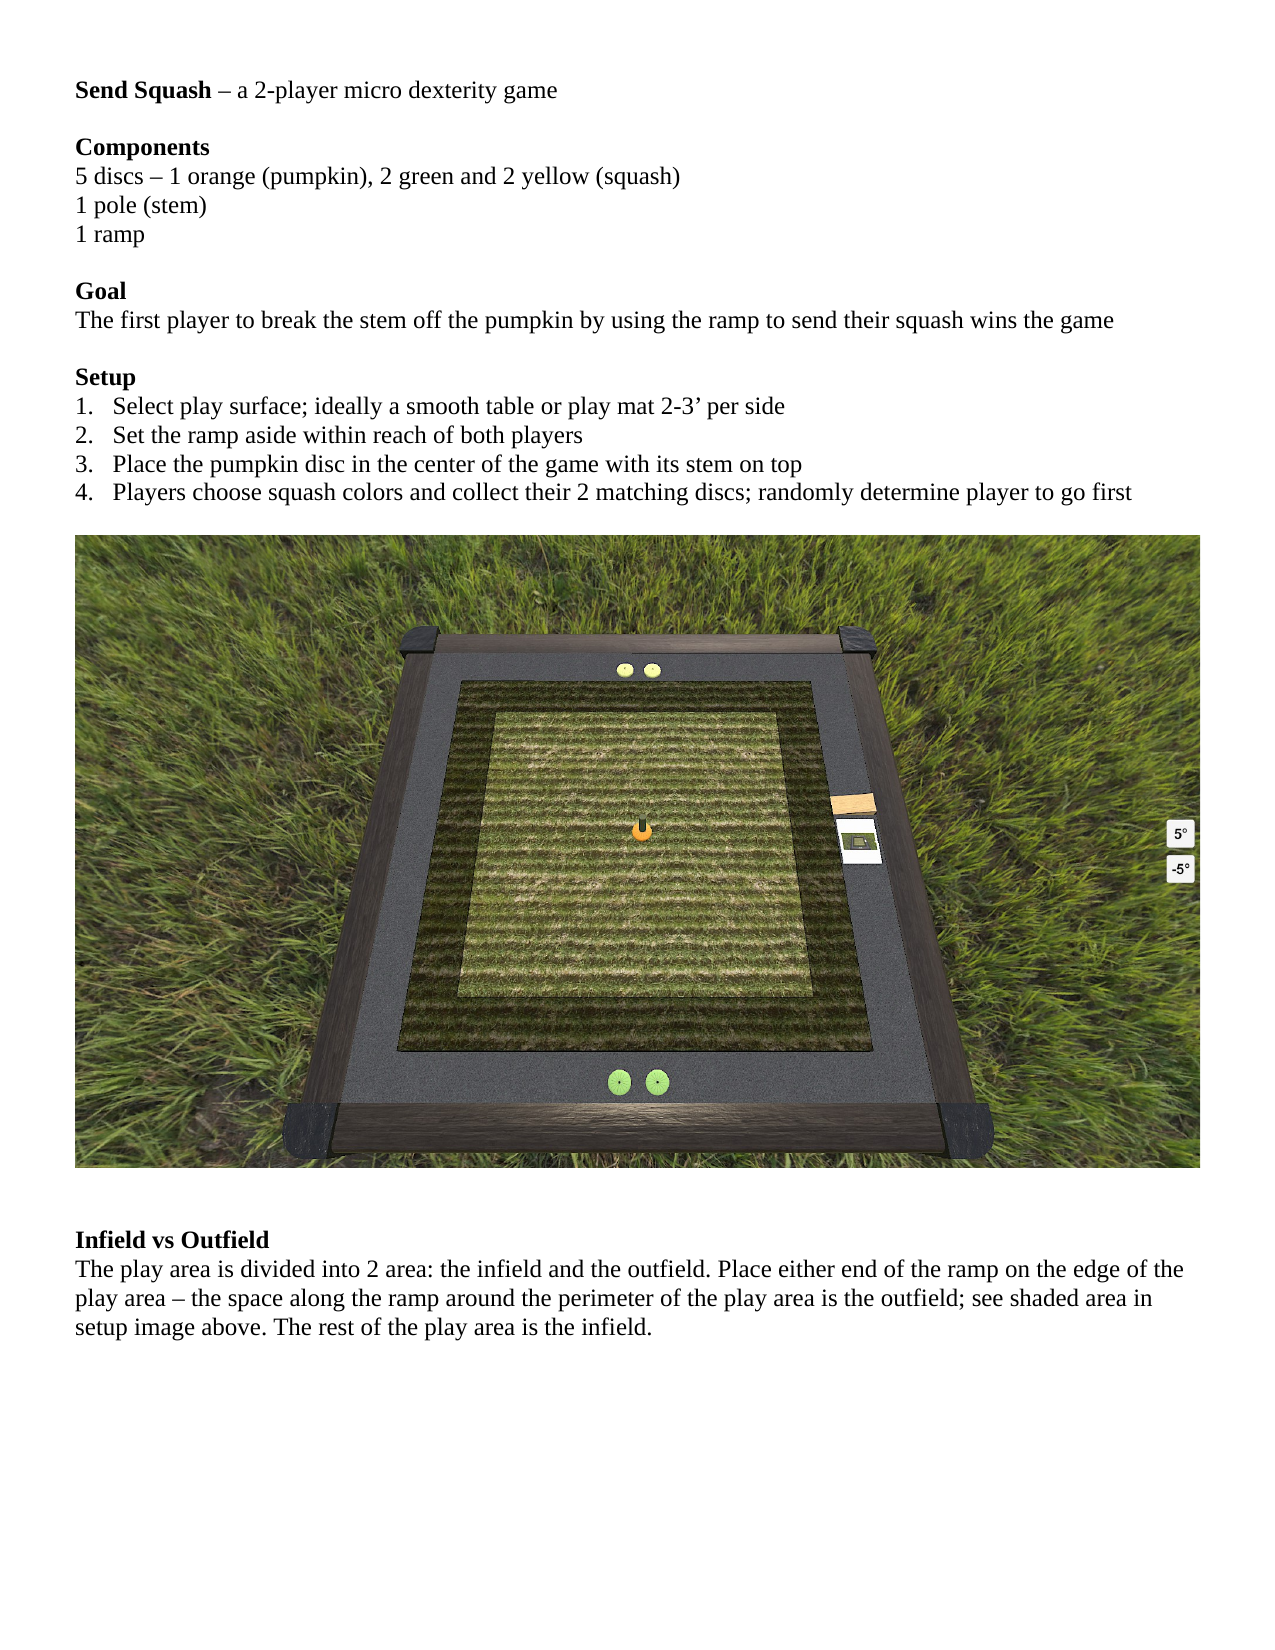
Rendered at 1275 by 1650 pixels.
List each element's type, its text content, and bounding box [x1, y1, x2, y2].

text Infield vs Outfield [75, 1225, 1200, 1254]
text 1 ramp [75, 219, 1200, 247]
text Goal [75, 276, 1200, 305]
text Send Squash – a 2-player micro dexterity game [75, 75, 1200, 104]
text Setup [75, 362, 1200, 391]
text 5 discs – 1 orange (pumpkin), 2 green and 2 yellow (squash) [75, 161, 1200, 190]
list Set the ramp aside within reach of both players [75, 420, 1200, 449]
list Place the pumpkin disc in the center of the game with its stem on top [75, 449, 1200, 477]
text Components [75, 132, 1200, 161]
text 1 pole (stem) [75, 190, 1200, 219]
list Players choose squash colors and collect their 2 matching discs; randomly determine player to go first [75, 477, 1200, 506]
list Select play surface; ideally a smooth table or play mat 2-3’ per side [75, 391, 1200, 420]
text The first player to break the stem off the pumpkin by using the ramp to send their squash wins the game [75, 305, 1200, 334]
text The play area is divided into 2 area: the infield and the outfield. Place either end of the ramp on the edge of the play area – the space along the ramp around the perimeter of the play area is the outfield; see shaded area in setup image above. The rest of the play area is the infield. [75, 1254, 1200, 1340]
picture [75, 535, 1200, 1168]
